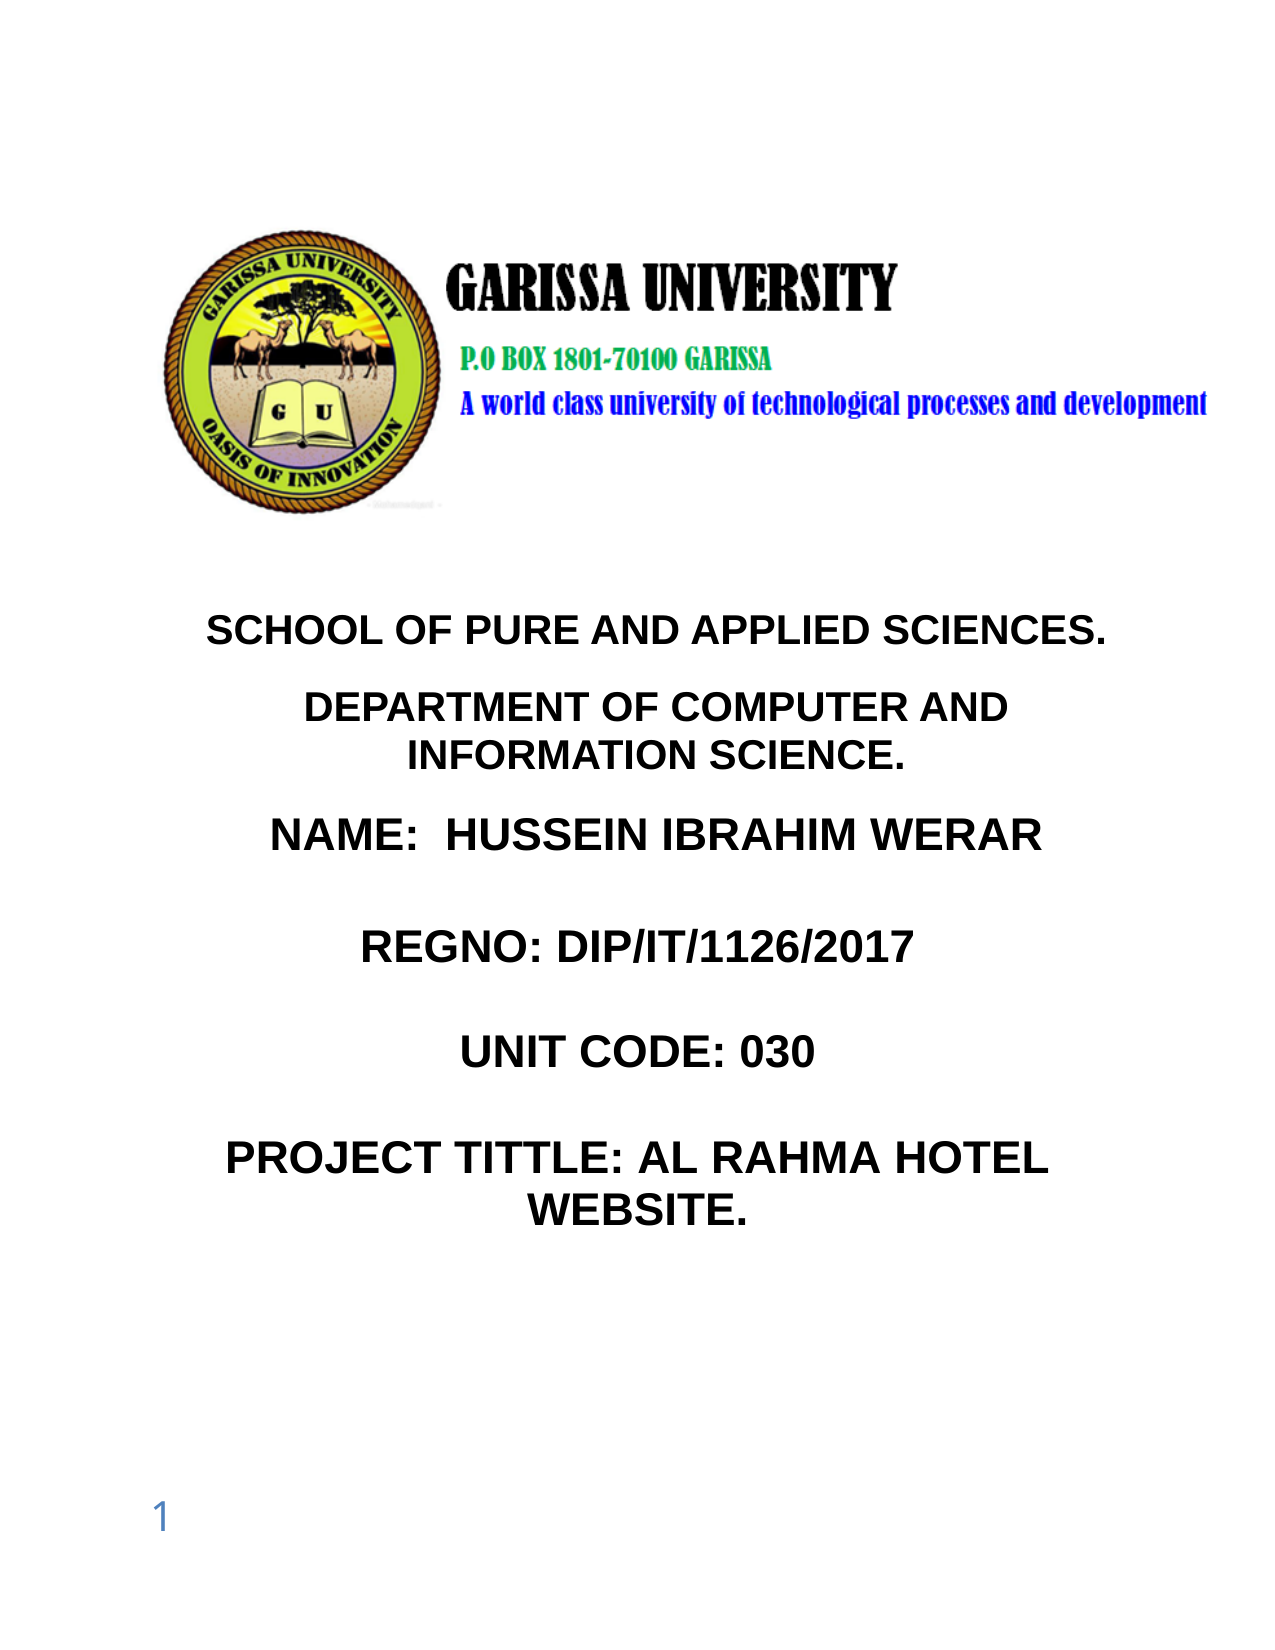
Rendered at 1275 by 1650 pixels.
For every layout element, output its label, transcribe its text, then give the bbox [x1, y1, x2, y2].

text PROJECT TITTLE: AL RAHMA HOTEL WEBSITE. [150, 1130, 1125, 1236]
text REGNO: DIP/IT/1126/2017 [150, 919, 1125, 972]
text UNIT CODE: 030 [150, 1025, 1125, 1077]
subtitle DEPARTMENT OF COMPUTER AND INFORMATION SCIENCE. [187, 683, 1125, 778]
subtitle SCHOOL OF PURE AND APPLIED SCIENCES. [187, 606, 1125, 653]
subtitle NAME: HUSSEIN IBRAHIM WERAR [187, 808, 1125, 860]
picture [150, 150, 1211, 577]
